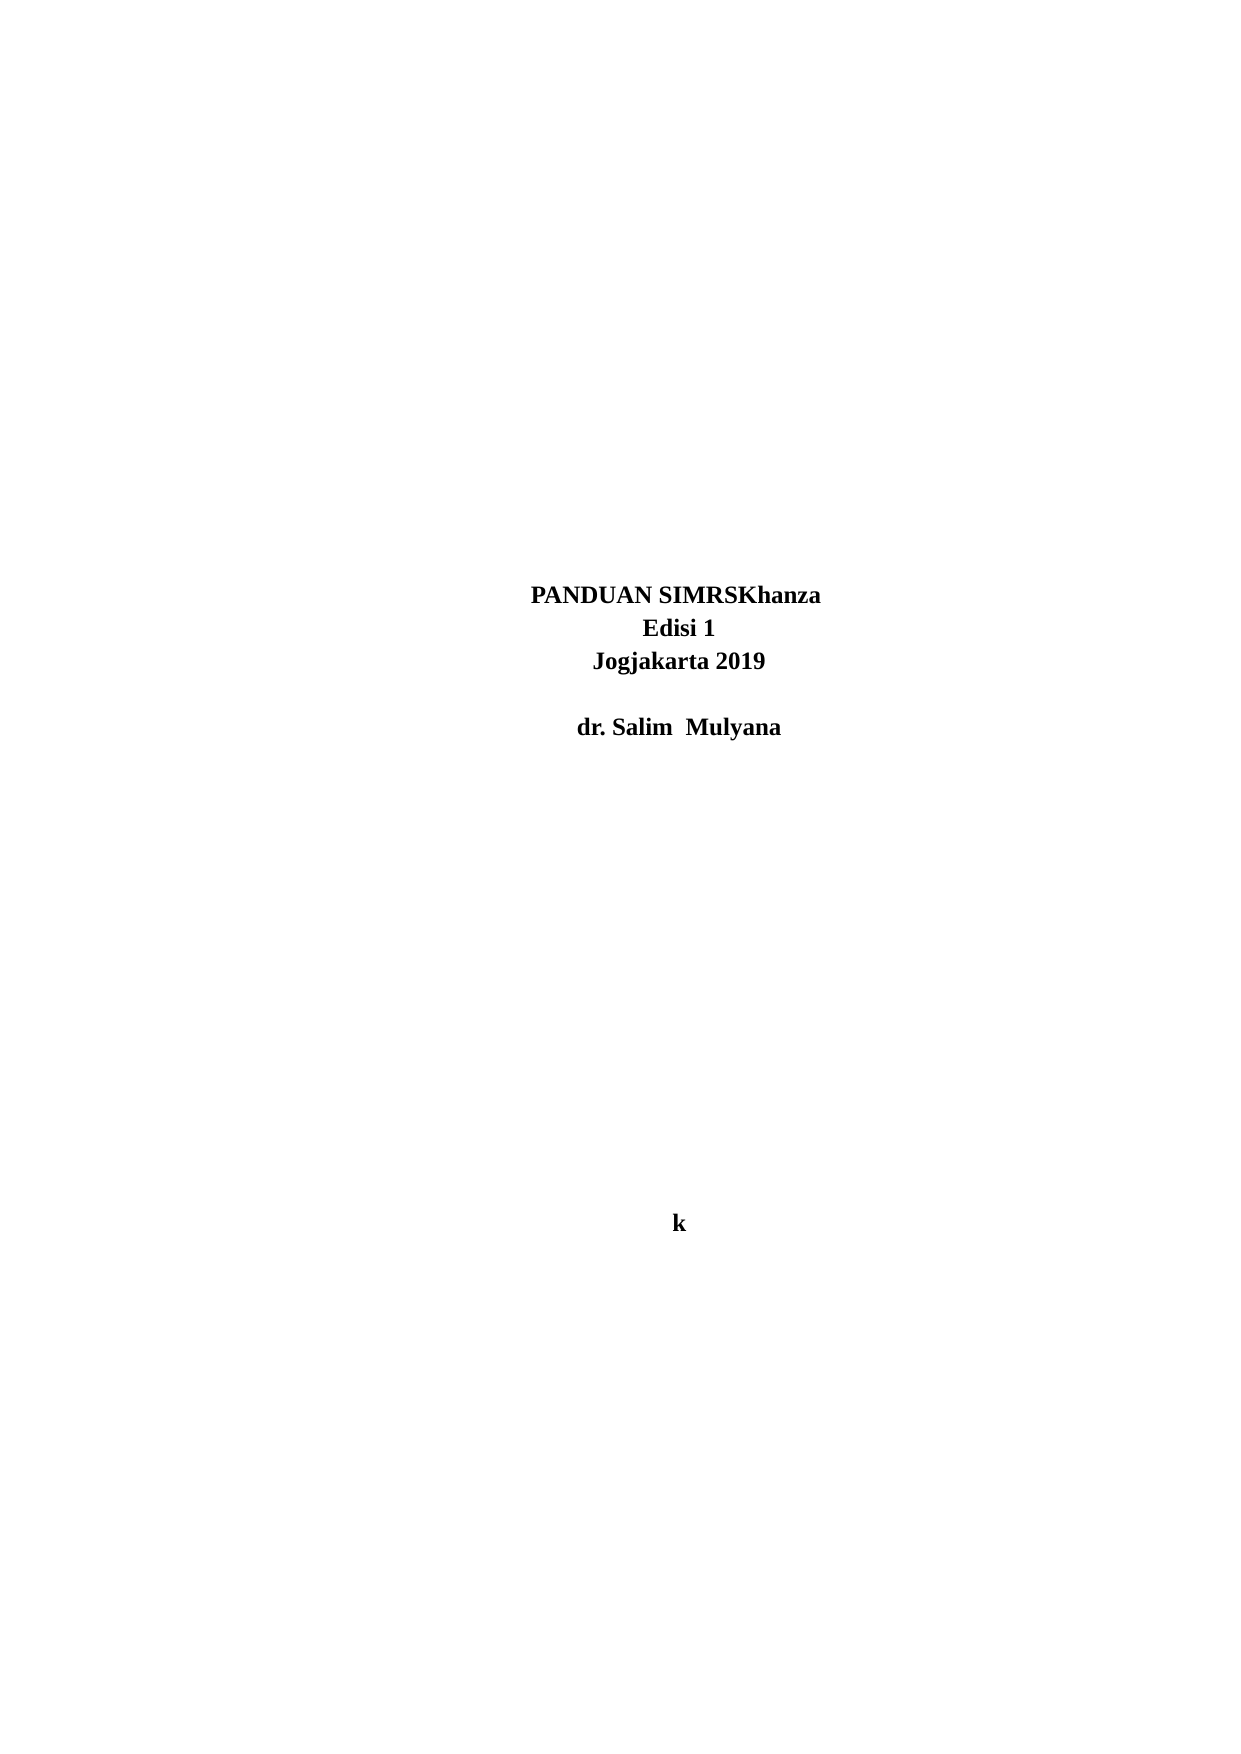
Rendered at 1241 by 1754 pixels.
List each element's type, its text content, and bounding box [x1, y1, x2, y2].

text Jogjakarta 2019 [236, 646, 1122, 675]
text k [236, 1208, 1122, 1237]
text PANDUAN SIMRSKhanza [236, 580, 1122, 609]
text dr. Salim Mulyana [236, 712, 1122, 741]
text Edisi 1 [236, 613, 1122, 642]
